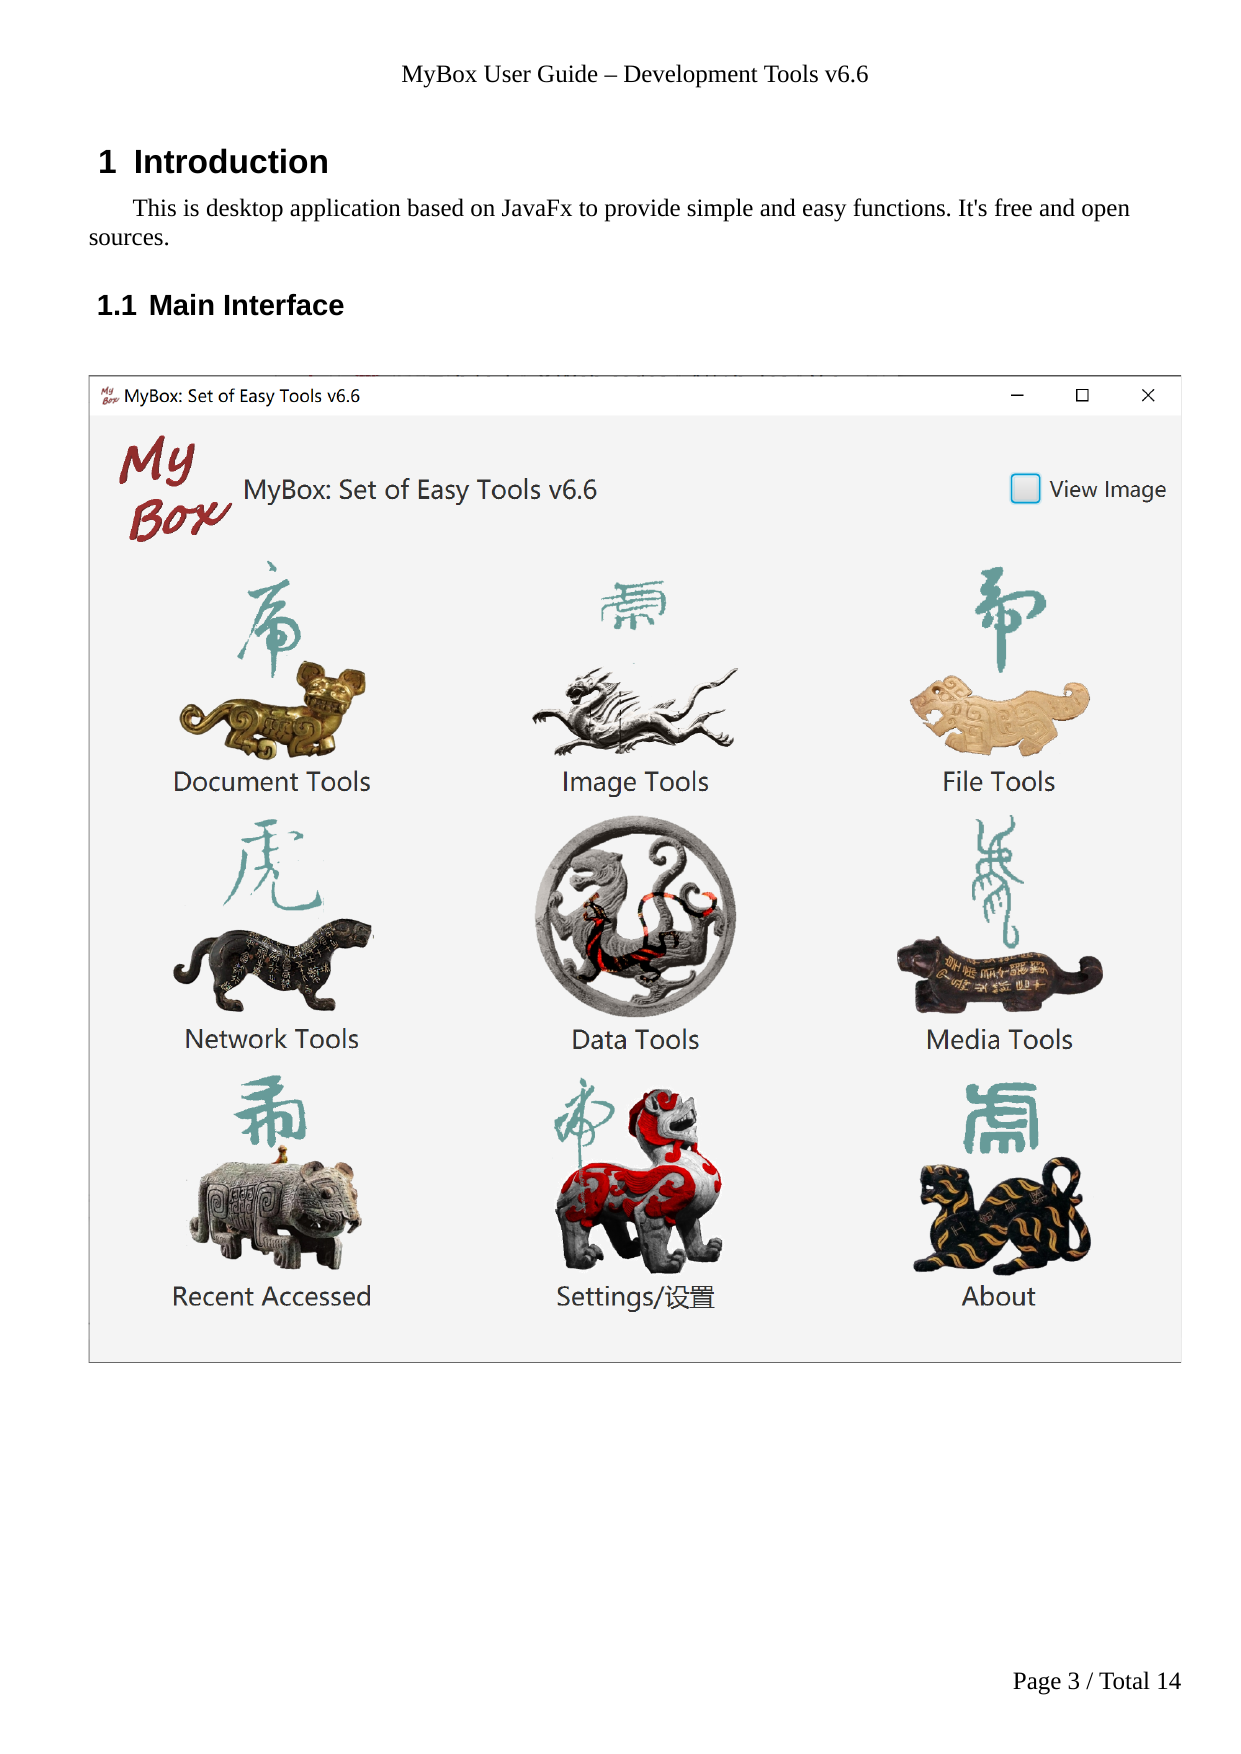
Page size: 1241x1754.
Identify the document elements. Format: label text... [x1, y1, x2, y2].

text This is desktop application based on JavaFx to provide simple and easy functions. It's free and open sources. [88, 193, 1181, 251]
picture [88, 375, 1182, 1363]
subtitle Introduction [88, 142, 1181, 181]
subtitle Main Interface [88, 288, 1181, 322]
